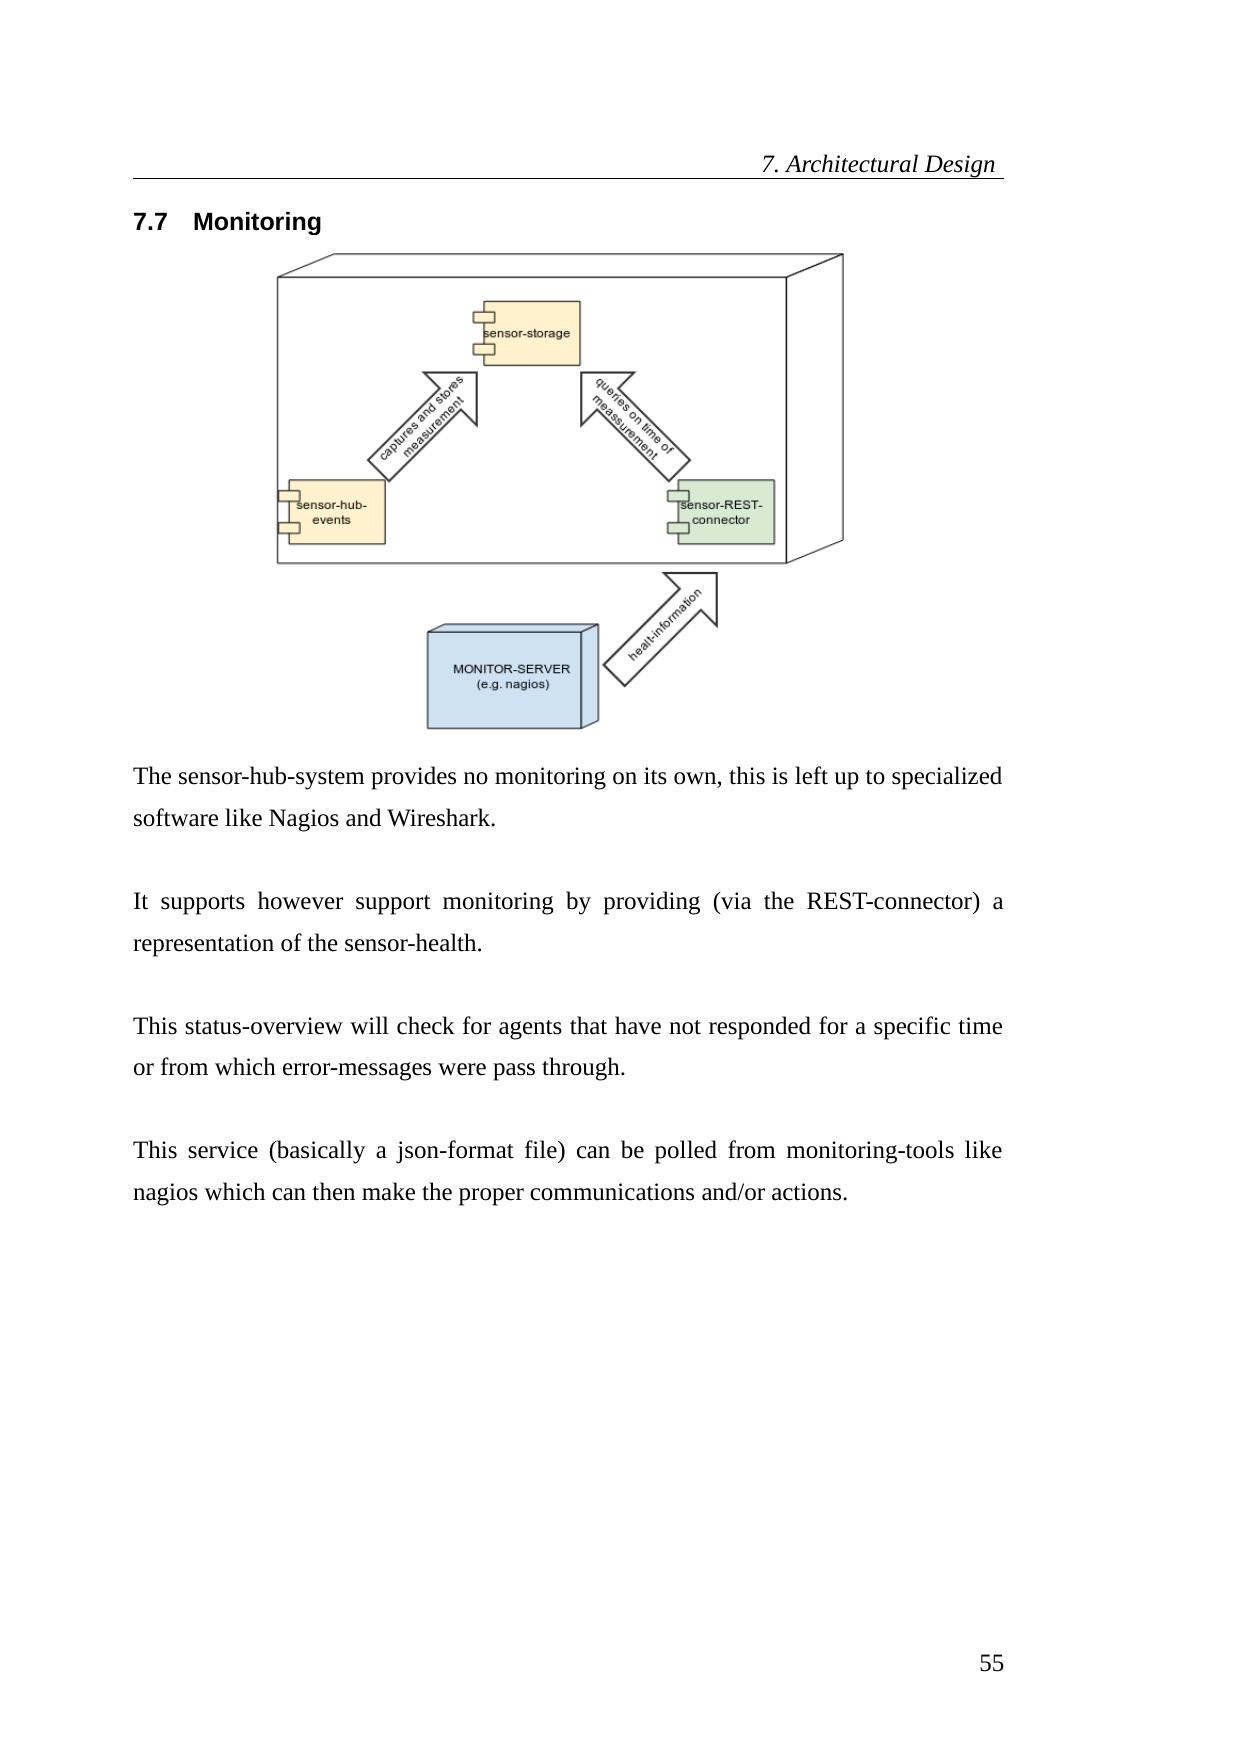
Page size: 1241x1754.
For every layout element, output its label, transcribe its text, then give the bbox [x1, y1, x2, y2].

subtitle Monitoring [133, 207, 1004, 235]
text It supports however support monitoring by providing (via the REST-connector) a representation of the sensor-health. [133, 887, 1004, 956]
text The sensor-hub-system provides no monitoring on its own, this is left up to specialized software like Nagios and Wireshark. [133, 249, 1004, 832]
text This status-overview will check for agents that have not responded for a specific time or from which error-messages were pass through. [133, 1012, 1004, 1081]
text This service (basically a json-format file) can be polled from monitoring-tools like nagios which can then make the proper communications and/or actions. [133, 1136, 1004, 1206]
picture [273, 235, 864, 749]
